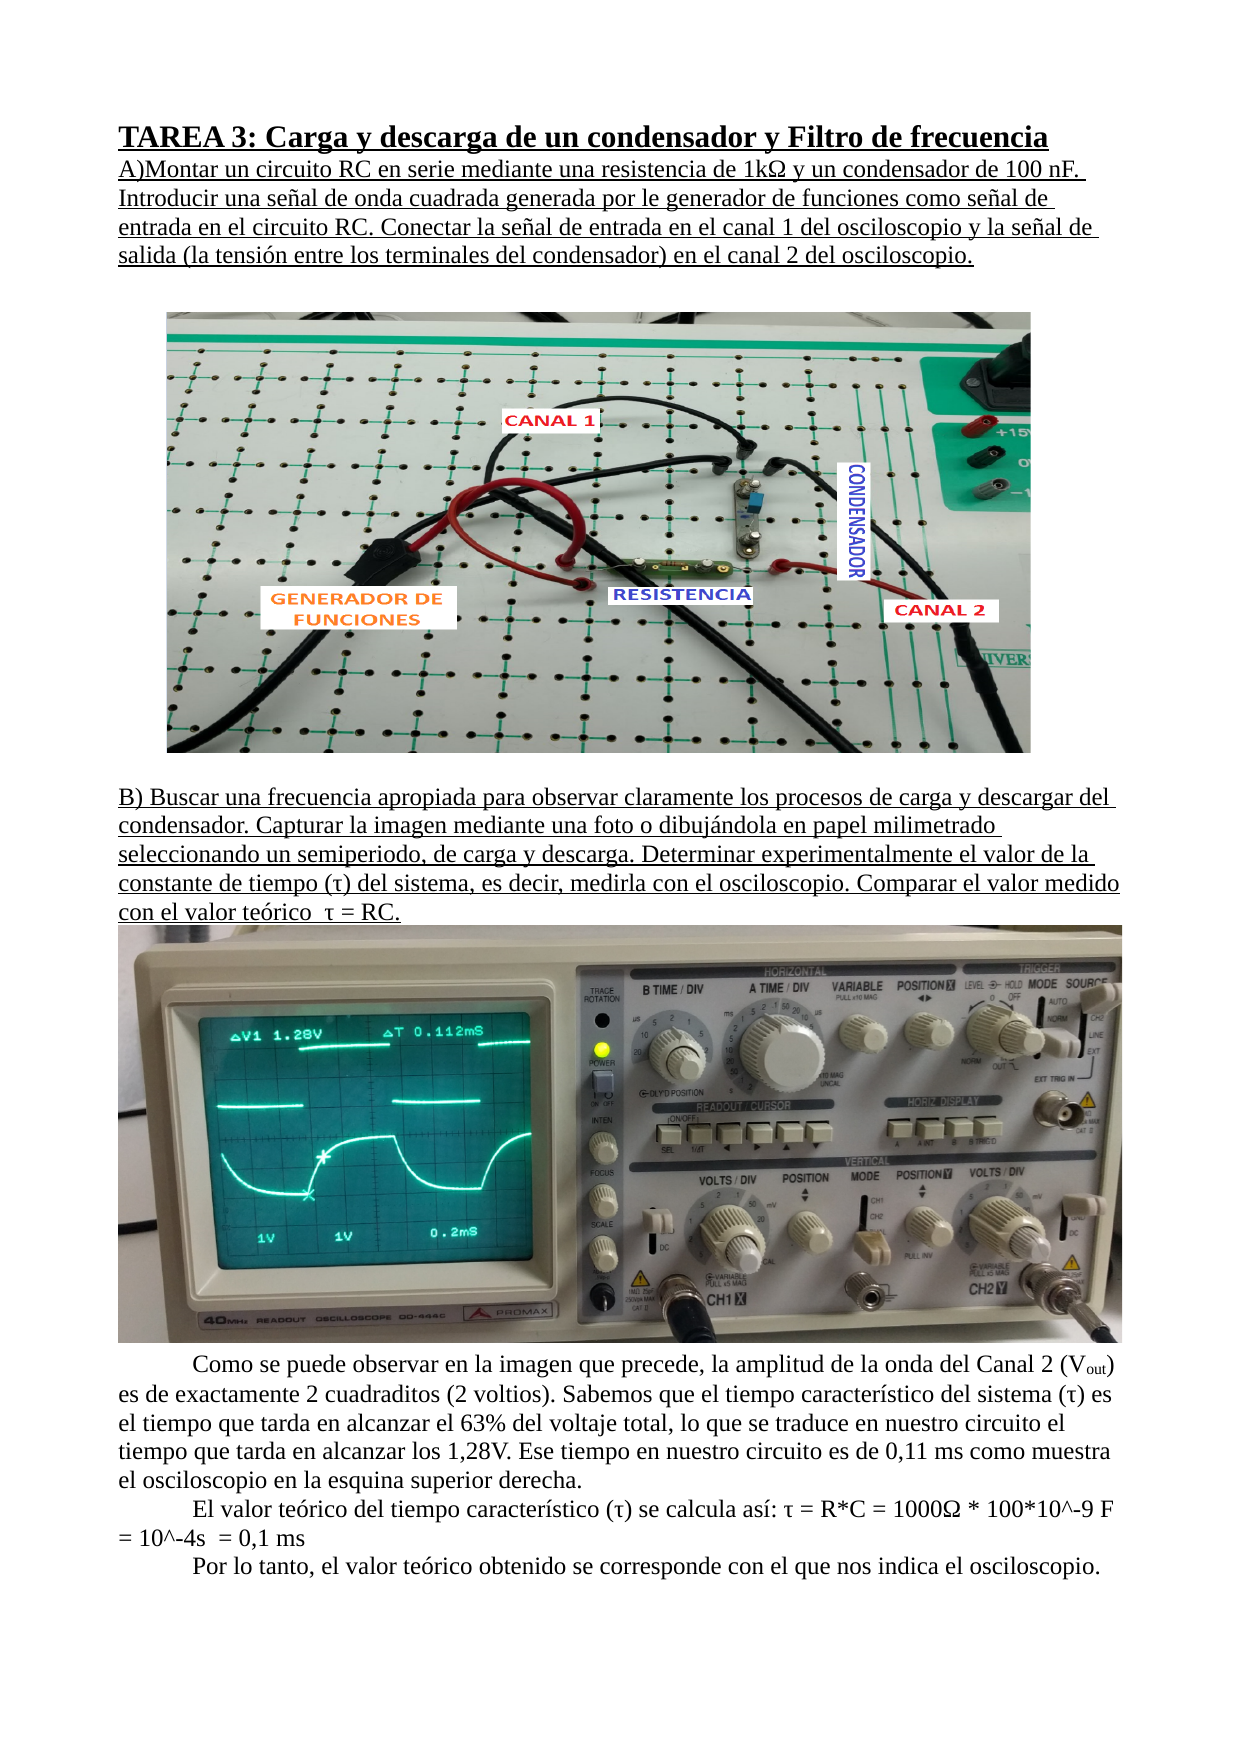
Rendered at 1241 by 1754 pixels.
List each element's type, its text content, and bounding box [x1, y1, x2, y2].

text B) Buscar una frecuencia apropiada para observar claramente los procesos de carga y descargar del condensador. Capturar la imagen mediante una foto o dibujándola en papel milimetrado seleccionando un semiperiodo, de carga y descarga. Determinar experimentalmente el valor de la constante de tiempo (τ) del sistema, es decir, medirla con el osciloscopio. Comparar el valor medido con el valor teórico τ = RC. [118, 782, 1122, 925]
picture [118, 925, 1123, 1343]
picture [166, 312, 1031, 753]
text A)Montar un circuito RC en serie mediante una resistencia de 1kΩ y un condensador de 100 nF. Introducir una señal de onda cuadrada generada por le generador de funciones como señal de entrada en el circuito RC. Conectar la señal de entrada en el canal 1 del osciloscopio y la señal de salida (la tensión entre los terminales del condensador) en el canal 2 del osciloscopio. [118, 154, 1122, 269]
text El valor teórico del tiempo característico (τ) se calcula así: τ = R*C = 1000Ω * 100*10^-9 F = 10^-4s = 0,1 ms [118, 1494, 1122, 1551]
text Como se puede observar en la imagen que precede, la amplitud de la onda del Canal 2 (Vout) es de exactamente 2 cuadraditos (2 voltios). Sabemos que el tiempo característico del sistema (τ) es el tiempo que tarda en alcanzar el 63% del voltaje total, lo que se traduce en nuestro circuito el tiempo que tarda en alcanzar los 1,28V. Ese tiempo en nuestro circuito es de 0,11 ms como muestra el osciloscopio en la esquina superior derecha. [118, 1343, 1122, 1494]
text Por lo tanto, el valor teórico obtenido se corresponde con el que nos indica el osciloscopio. [118, 1551, 1122, 1580]
text TAREA 3: Carga y descarga de un condensador y Filtro de frecuencia [118, 118, 1122, 154]
